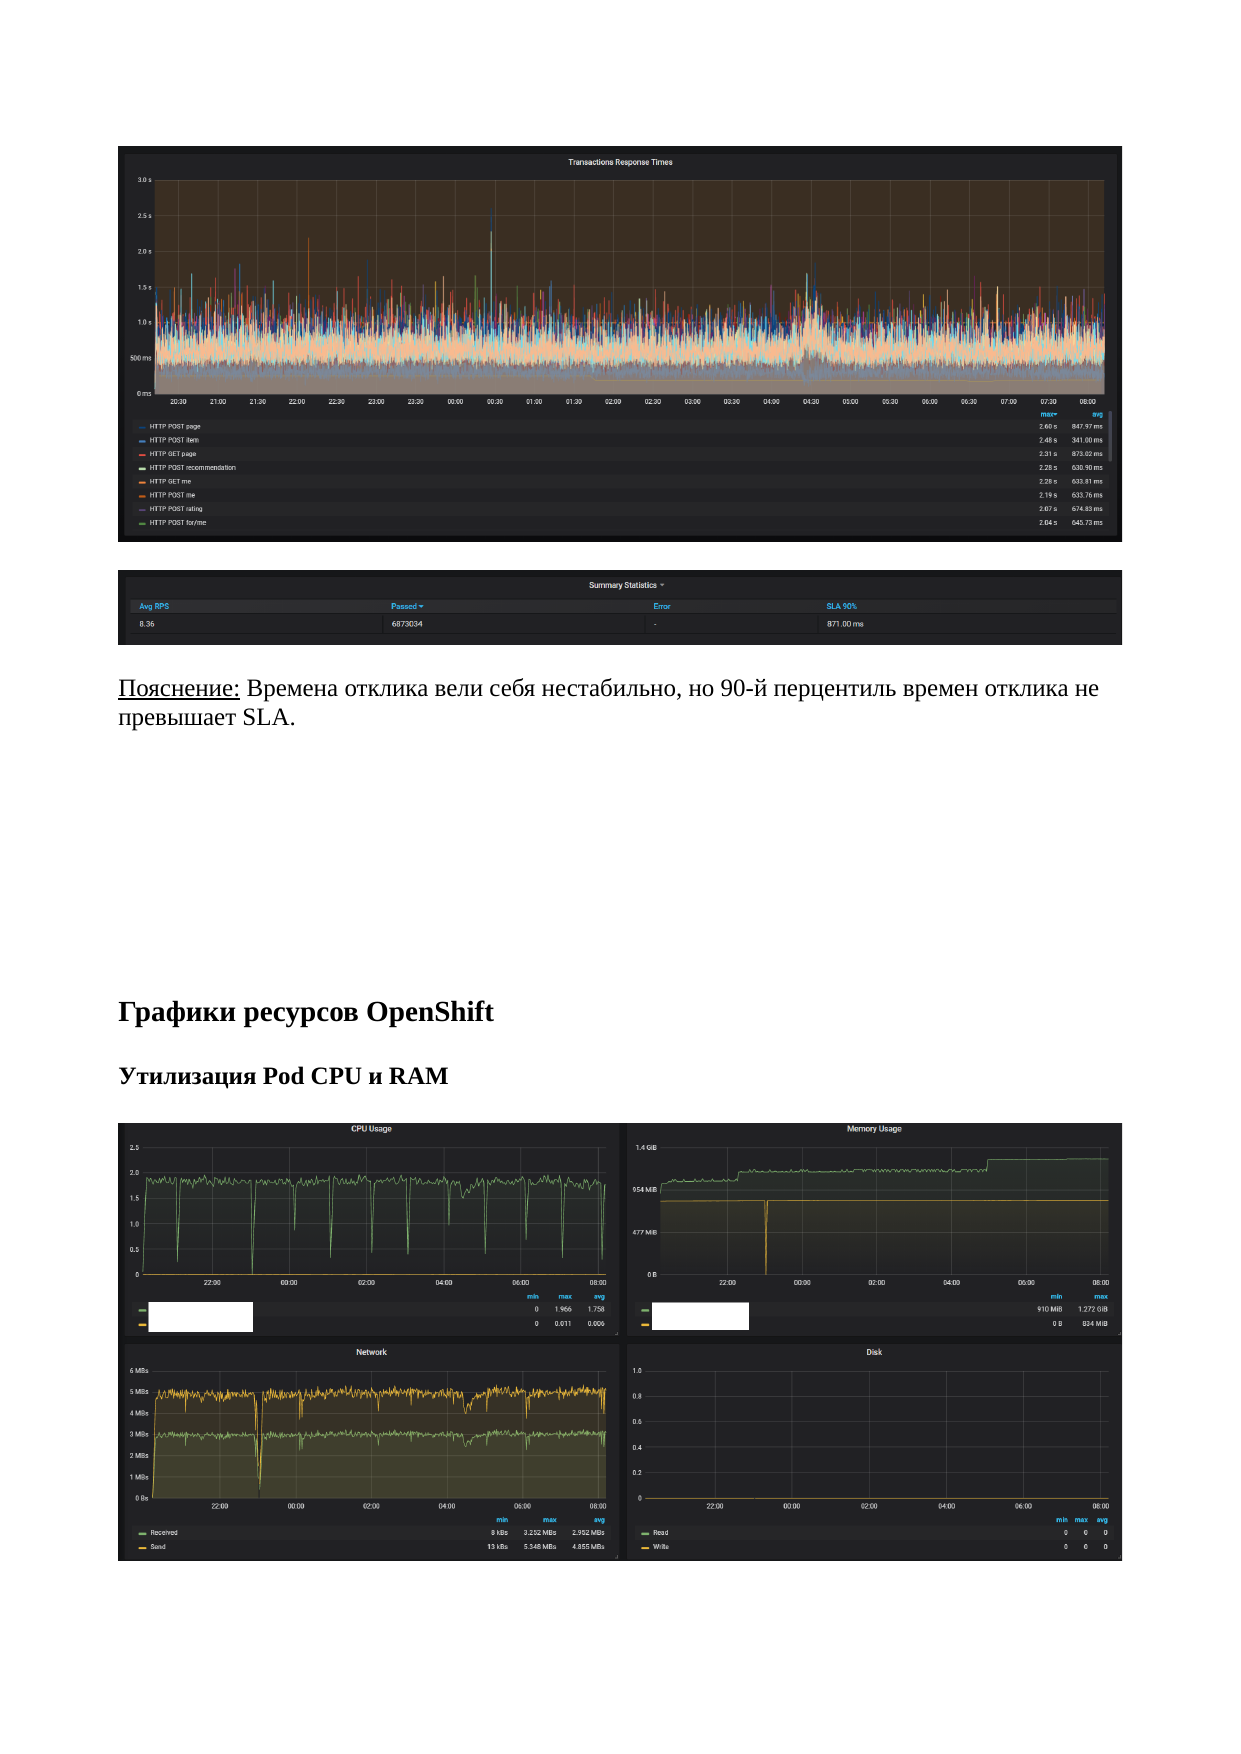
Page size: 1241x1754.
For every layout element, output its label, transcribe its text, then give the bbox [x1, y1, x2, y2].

picture [118, 146, 1123, 542]
picture [118, 1123, 1123, 1561]
text Графики ресурсов OpenShift [118, 994, 1122, 1028]
picture [118, 570, 1123, 645]
text Утилизация Pod CPU и RAM [118, 1061, 1122, 1090]
text Пояснение: Времена отклика вели себя нестабильно, но 90-й перцентиль времен отклика не превышает SLA. [118, 673, 1122, 731]
